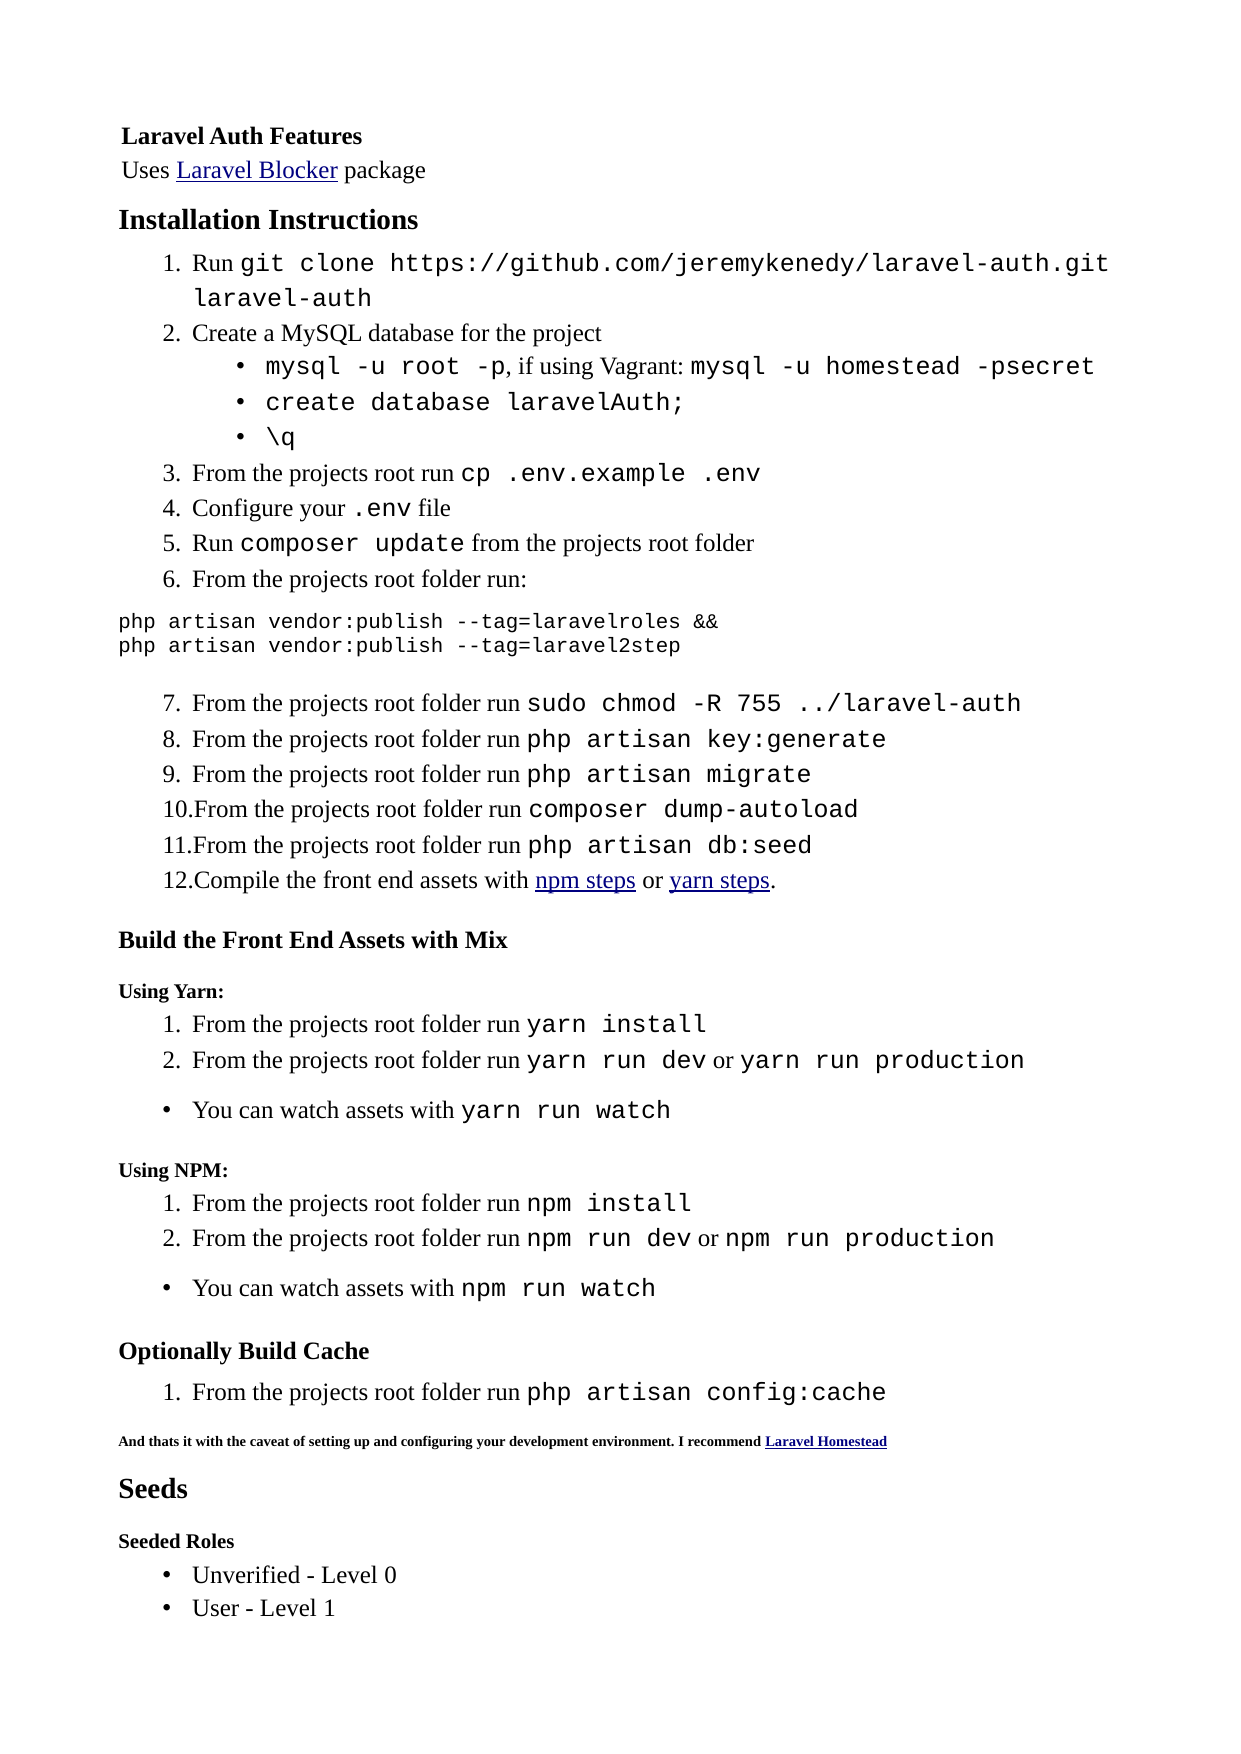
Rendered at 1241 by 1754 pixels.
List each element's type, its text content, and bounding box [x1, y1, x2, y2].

list Compile the front end assets with npm steps or yarn steps. [162, 865, 1122, 894]
subtitle Installation Instructions [118, 202, 1122, 235]
list Create a MySQL database for the project [162, 318, 1122, 347]
list create database laravelAuth; [236, 387, 1122, 418]
list mysql -u root -p, if using Vagrant: mysql -u homestead -psecret [236, 351, 1122, 382]
list From the projects root folder run yarn install [162, 1009, 1122, 1040]
list Run git clone https://github.com/jeremykenedy/laravel-auth.git laravel-auth [162, 248, 1122, 314]
subtitle Optionally Build Cache [118, 1336, 1122, 1364]
list You can watch assets with yarn run watch [162, 1095, 1122, 1126]
list From the projects root folder run php artisan db:seed [162, 830, 1122, 861]
list From the projects root folder run sudo chmod -R 755 ../laravel-auth [162, 688, 1122, 719]
subtitle Using NPM: [118, 1157, 1122, 1182]
text php artisan vendor:publish --tag=laravel2step [118, 635, 1122, 659]
table_header Laravel Auth Features [118, 118, 1122, 153]
list User - Level 1 [162, 1593, 1122, 1621]
text php artisan vendor:publish --tag=laravelroles && [118, 612, 1122, 635]
list From the projects root folder run npm install [162, 1188, 1122, 1219]
list From the projects root folder run php artisan migrate [162, 759, 1122, 790]
subtitle And thats it with the caveat of setting up and configuring your development environment. I recommend Laravel Homestead [118, 1433, 1122, 1450]
list From the projects root folder run: [162, 564, 1122, 593]
list From the projects root folder run npm run dev or npm run production [162, 1223, 1122, 1254]
list You can watch assets with npm run watch [162, 1273, 1122, 1304]
list \q [236, 422, 1122, 453]
list From the projects root folder run php artisan config:cache [162, 1377, 1122, 1408]
list From the projects root folder run yarn run dev or yarn run production [162, 1045, 1122, 1076]
list Run composer update from the projects root folder [162, 528, 1122, 559]
list From the projects root run cp .env.example .env [162, 458, 1122, 488]
list Unverified - Level 0 [162, 1560, 1122, 1588]
list Configure your .env file [162, 493, 1122, 524]
subtitle Seeded Roles [118, 1529, 1122, 1553]
list From the projects root folder run composer dump-autoload [162, 794, 1122, 825]
subtitle Using Yarn: [118, 979, 1122, 1003]
list From the projects root folder run php artisan key:generate [162, 724, 1122, 754]
table_cell Uses Laravel Blocker package [118, 153, 1122, 187]
subtitle Seeds [118, 1471, 1122, 1504]
subtitle Build the Front End Assets with Mix [118, 926, 1122, 954]
